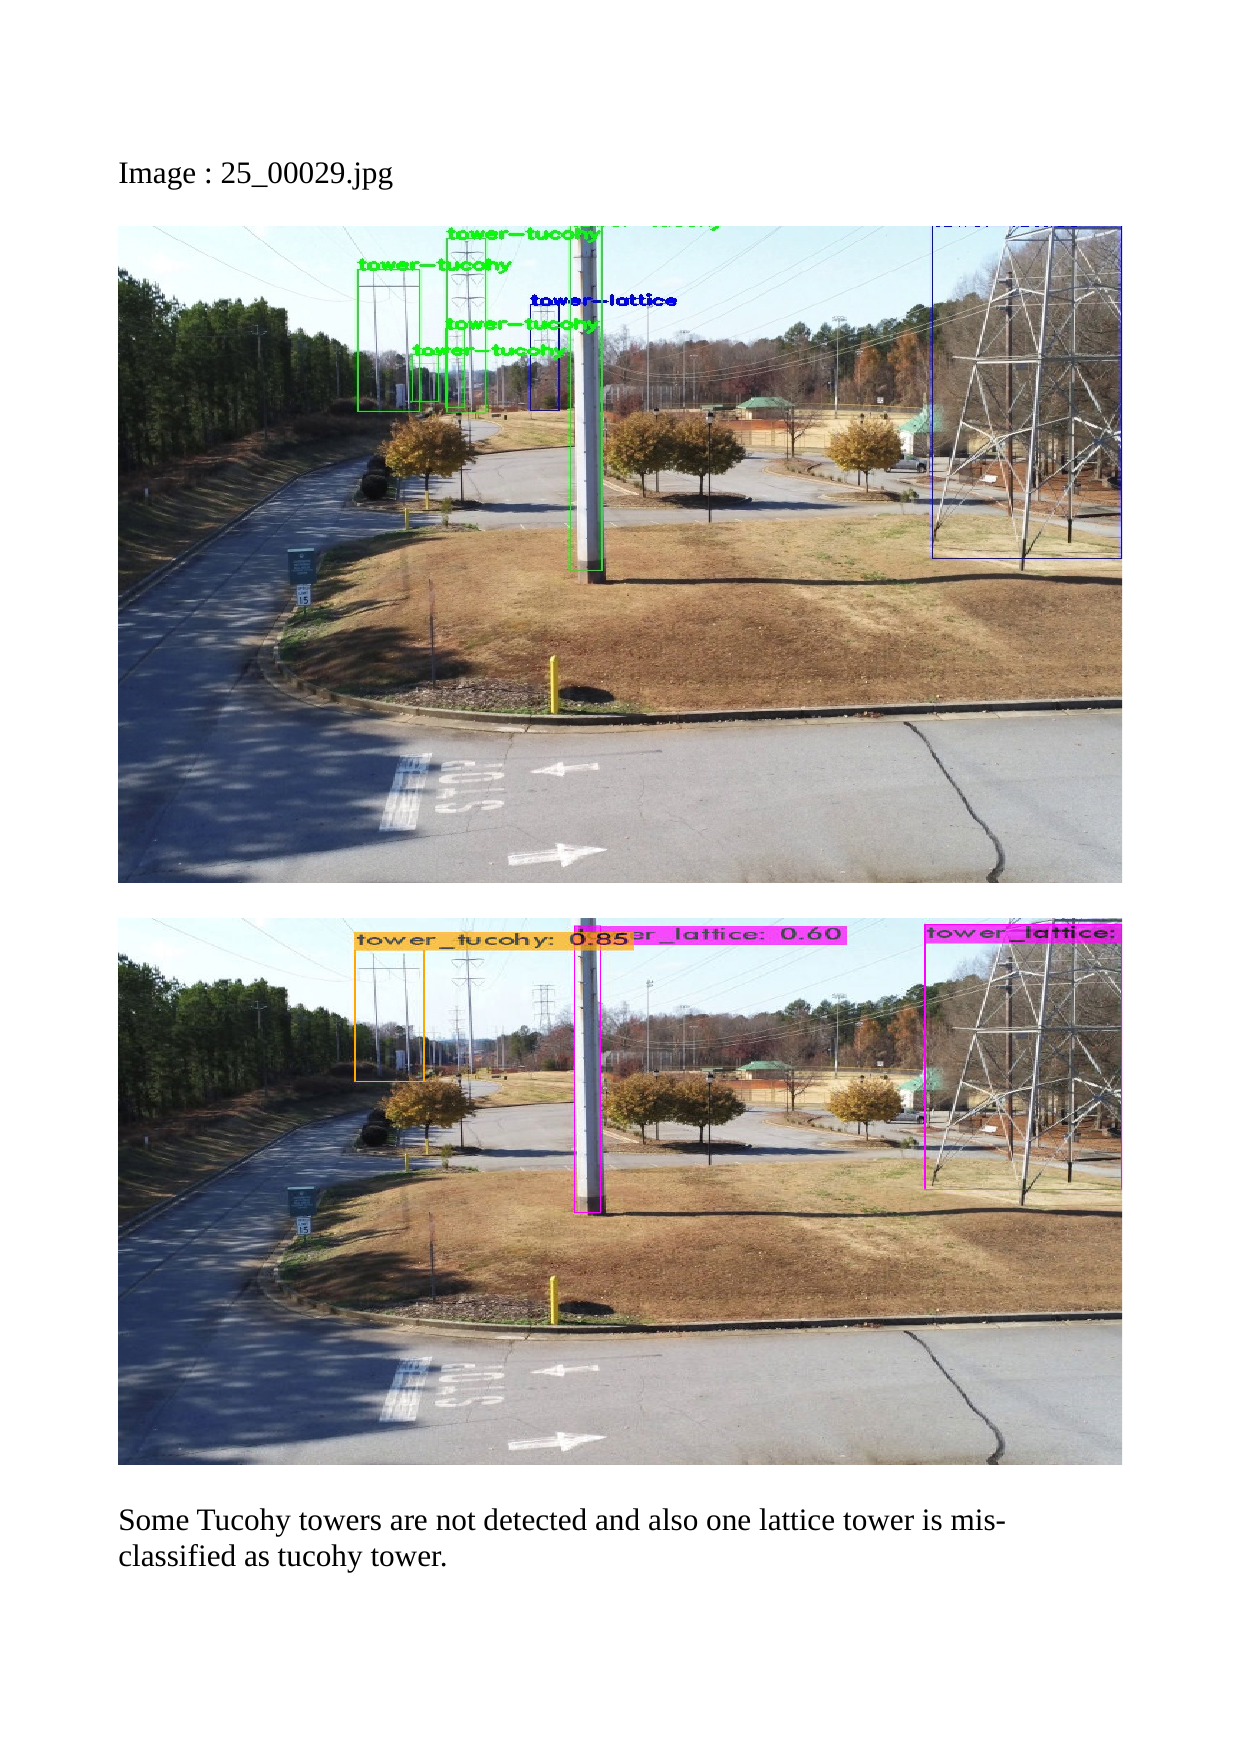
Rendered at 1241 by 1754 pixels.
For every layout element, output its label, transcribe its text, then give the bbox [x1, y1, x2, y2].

text Image : 25_00029.jpg [118, 154, 1122, 190]
picture [118, 918, 1123, 1465]
picture [118, 226, 1123, 883]
text Some Tucohy towers are not detected and also one lattice tower is mis-classified as tucohy tower. [118, 1501, 1122, 1573]
